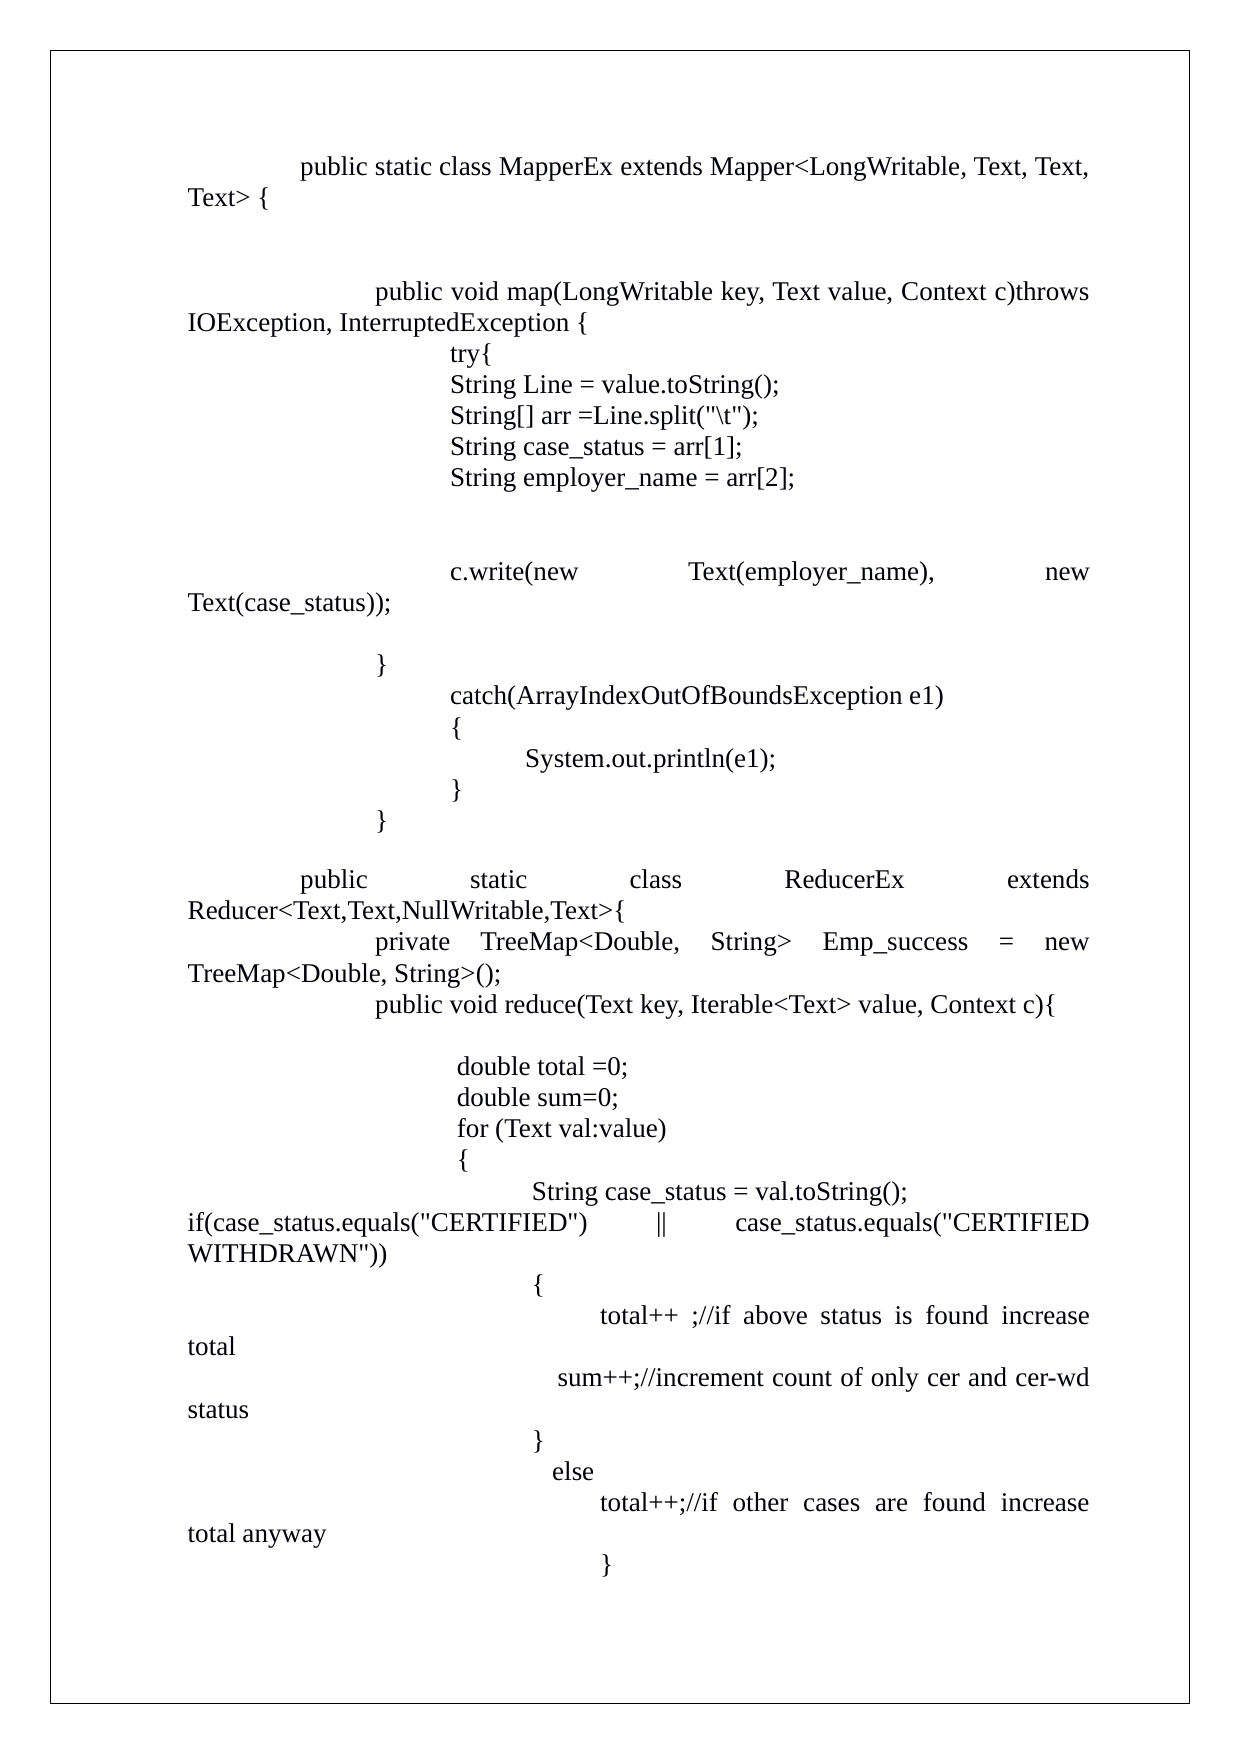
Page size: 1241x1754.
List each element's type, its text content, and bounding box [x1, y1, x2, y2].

text public static class ReducerEx extends Reducer<Text,Text,NullWritable,Text>{ [187, 863, 1090, 926]
text } [187, 1424, 1090, 1455]
text public void reduce(Text key, Iterable<Text> value, Context c){ [187, 988, 1090, 1019]
text total++;//if other cases are found increase total anyway [187, 1486, 1090, 1548]
text } [187, 773, 1090, 804]
text catch(ArrayIndexOutOfBoundsException e1) [187, 679, 1090, 711]
text public void map(LongWritable key, Text value, Context c)throws IOException, InterruptedException { [187, 274, 1090, 337]
text double sum=0; [187, 1081, 1090, 1112]
text sum++;//increment count of only cer and cer-wd status [187, 1362, 1090, 1424]
text { [187, 1143, 1090, 1175]
text c.write(new Text(employer_name), new Text(case_status)); [187, 555, 1090, 617]
text { [187, 711, 1090, 742]
text String case_status = val.toString(); [187, 1175, 1090, 1206]
text } [187, 804, 1090, 835]
text total++ ;//if above status is found increase total [187, 1299, 1090, 1362]
text String employer_name = arr[2]; [187, 461, 1090, 493]
text } [187, 648, 1090, 679]
text String Line = value.toString(); [187, 368, 1090, 399]
text if(case_status.equals("CERTIFIED") || case_status.equals("CERTIFIED WITHDRAWN")) [187, 1206, 1090, 1268]
text try{ [187, 337, 1090, 368]
text private TreeMap<Double, String> Emp_success = new TreeMap<Double, String>(); [187, 926, 1090, 988]
text for (Text val:value) [187, 1112, 1090, 1143]
text double total =0; [187, 1050, 1090, 1081]
text public static class MapperEx extends Mapper<LongWritable, Text, Text, Text> { [187, 150, 1090, 212]
text else [187, 1455, 1090, 1486]
text { [187, 1268, 1090, 1299]
text } [187, 1548, 1090, 1579]
text String case_status = arr[1]; [187, 430, 1090, 461]
text System.out.println(e1); [187, 742, 1090, 773]
text String[] arr =Line.split("\t"); [187, 399, 1090, 430]
